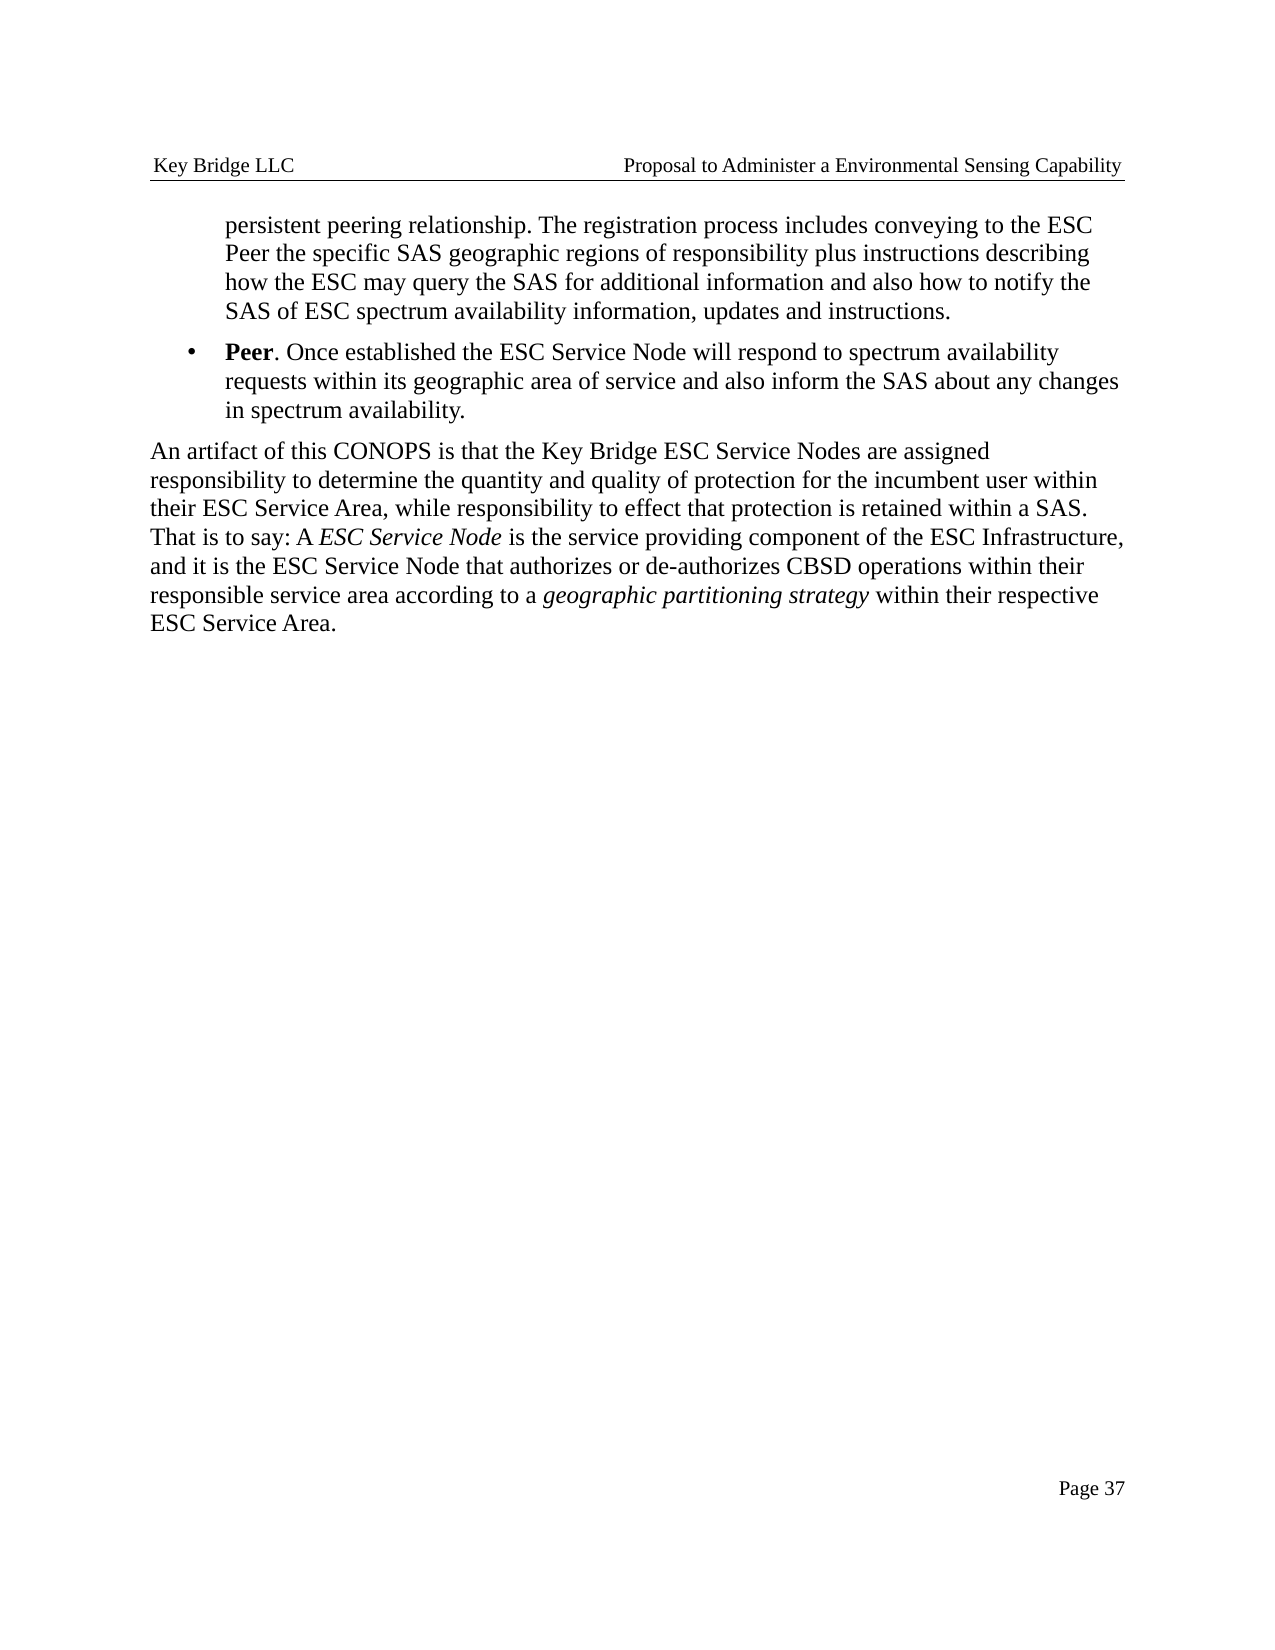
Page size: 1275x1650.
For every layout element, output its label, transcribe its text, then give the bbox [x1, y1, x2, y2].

list Peer. Once established the ESC Service Node will respond to spectrum availability requests within its geographic area of service and also inform the SAS about any changes in spectrum availability. [187, 337, 1125, 423]
text An artifact of this CONOPS is that the Key Bridge ESC Service Nodes are assigned responsibility to determine the quantity and quality of protection for the incumbent user within their ESC Service Area, while responsibility to effect that protection is retained within a SAS. That is to say: A ESC Service Node is the service providing component of the ESC Infrastructure, and it is the ESC Service Node that authorizes or de-authorizes CBSD operations within their responsible service area according to a geographic partitioning strategy within their respective ESC Service Area. [150, 436, 1125, 637]
list persistent peering relationship. The registration process includes conveying to the ESC Peer the specific SAS geographic regions of responsibility plus instructions describing how the ESC may query the SAS for additional information and also how to notify the SAS of ESC spectrum availability information, updates and instructions. [187, 210, 1125, 325]
